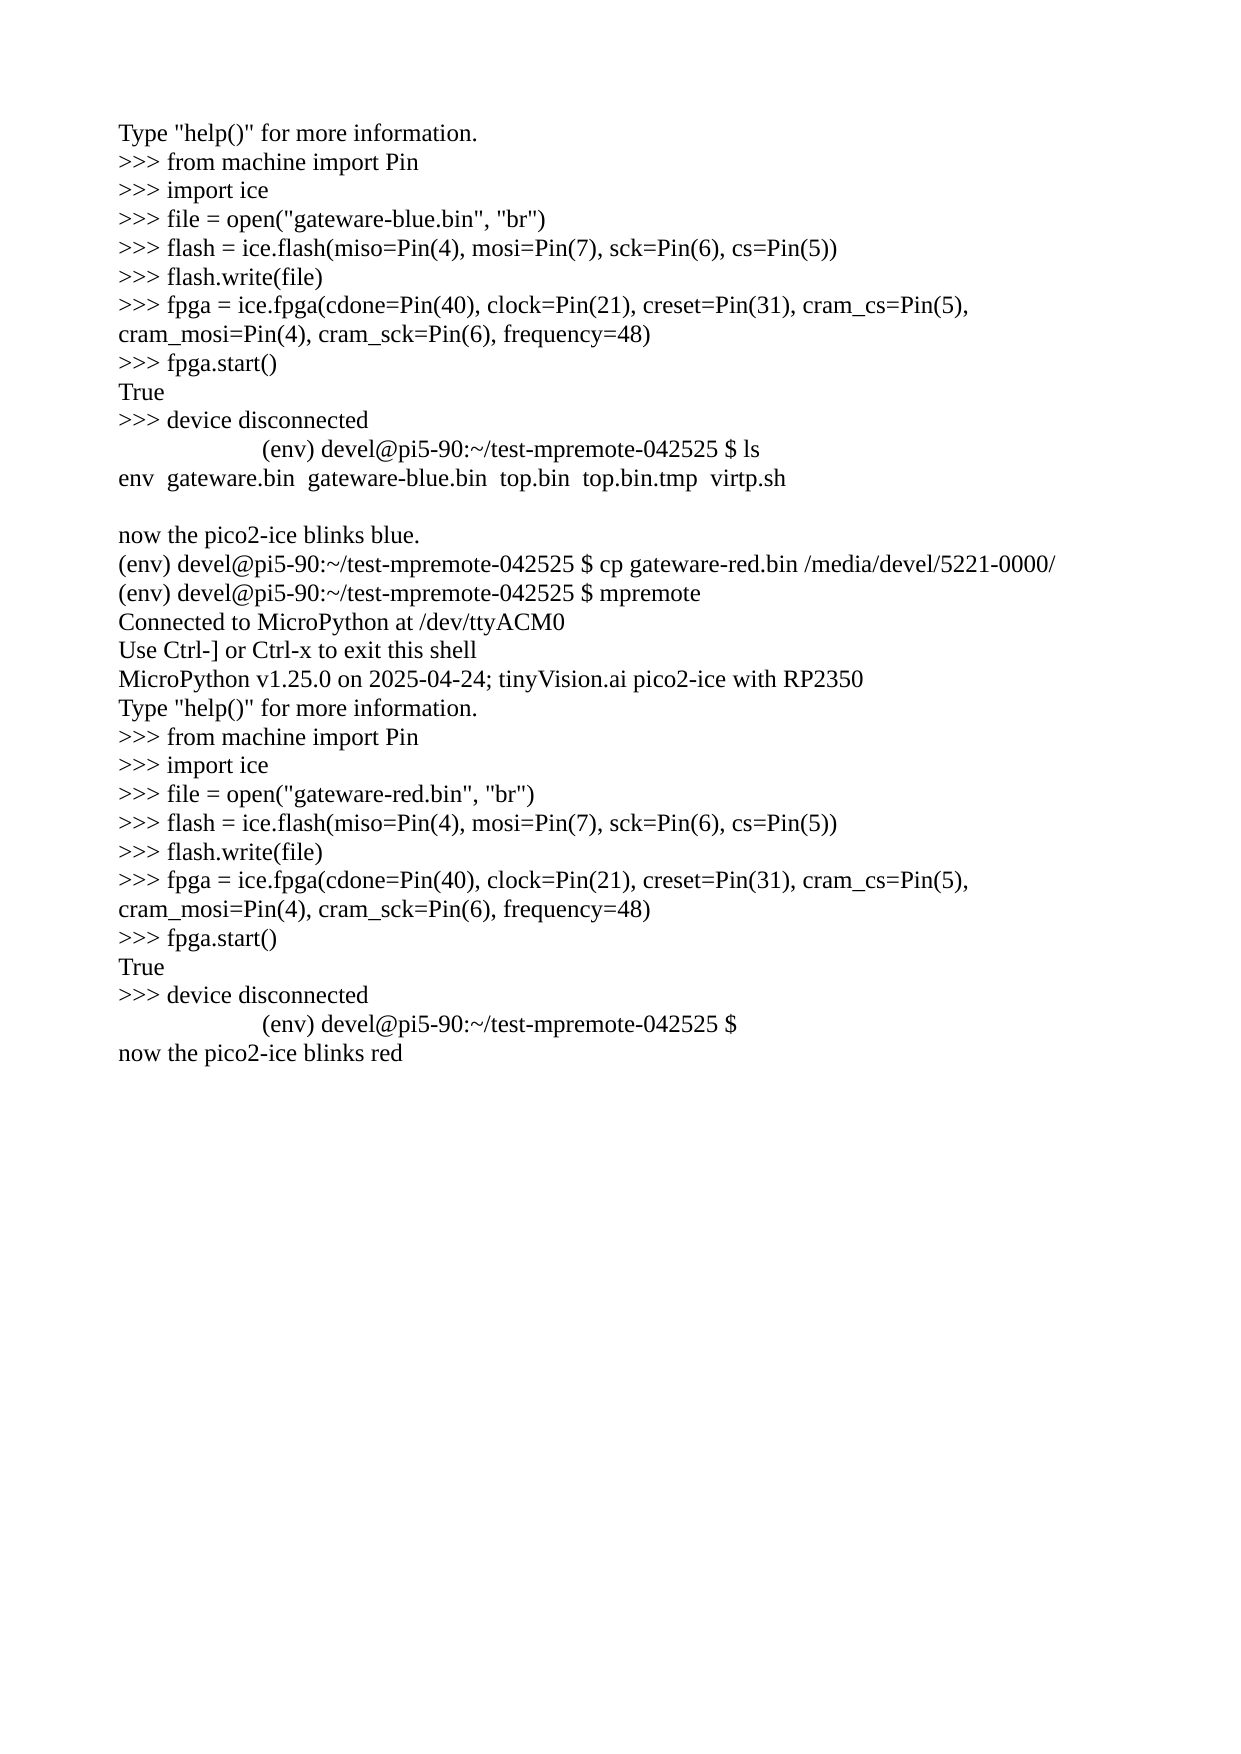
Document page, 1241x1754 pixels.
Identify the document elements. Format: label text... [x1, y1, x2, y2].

text >>> import ice [118, 751, 1122, 779]
text env gateware.bin gateware-blue.bin top.bin top.bin.tmp virtp.sh [118, 463, 1122, 492]
text >>> import ice [118, 176, 1122, 204]
text >>> file = open("gateware-red.bin", "br") [118, 779, 1122, 808]
text >>> flash = ice.flash(miso=Pin(4), mosi=Pin(7), sck=Pin(6), cs=Pin(5)) [118, 233, 1122, 262]
text >>> flash.write(file) [118, 837, 1122, 866]
text >>> fpga.start() [118, 348, 1122, 377]
text MicroPython v1.25.0 on 2025-04-24; tinyVision.ai pico2-ice with RP2350 [118, 664, 1122, 693]
text (env) devel@pi5-90:~/test-mpremote-042525 $ cp gateware-red.bin /media/devel/5221-0000/ [118, 549, 1122, 578]
text >>> from machine import Pin [118, 147, 1122, 176]
text (env) devel@pi5-90:~/test-mpremote-042525 $ [118, 1009, 1122, 1038]
text Type "help()" for more information. [118, 693, 1122, 722]
text >>> fpga = ice.fpga(cdone=Pin(40), clock=Pin(21), creset=Pin(31), cram_cs=Pin(5), cram_mosi=Pin(4), cram_sck=Pin(6), frequency=48) [118, 291, 1122, 348]
text >>> file = open("gateware-blue.bin", "br") [118, 204, 1122, 233]
text Connected to MicroPython at /dev/ttyACM0 [118, 607, 1122, 636]
text True [118, 952, 1122, 981]
text >>> from machine import Pin [118, 722, 1122, 751]
text (env) devel@pi5-90:~/test-mpremote-042525 $ ls [118, 434, 1122, 463]
text >>> device disconnected [118, 406, 1122, 434]
text True [118, 377, 1122, 406]
text Type "help()" for more information. [118, 118, 1122, 147]
text Use Ctrl-] or Ctrl-x to exit this shell [118, 636, 1122, 664]
text now the pico2-ice blinks red [118, 1038, 1122, 1067]
text >>> device disconnected [118, 981, 1122, 1009]
text >>> fpga.start() [118, 923, 1122, 952]
text >>> flash.write(file) [118, 262, 1122, 291]
text >>> fpga = ice.fpga(cdone=Pin(40), clock=Pin(21), creset=Pin(31), cram_cs=Pin(5), cram_mosi=Pin(4), cram_sck=Pin(6), frequency=48) [118, 866, 1122, 923]
text >>> flash = ice.flash(miso=Pin(4), mosi=Pin(7), sck=Pin(6), cs=Pin(5)) [118, 808, 1122, 837]
text (env) devel@pi5-90:~/test-mpremote-042525 $ mpremote [118, 578, 1122, 607]
text now the pico2-ice blinks blue. [118, 521, 1122, 549]
